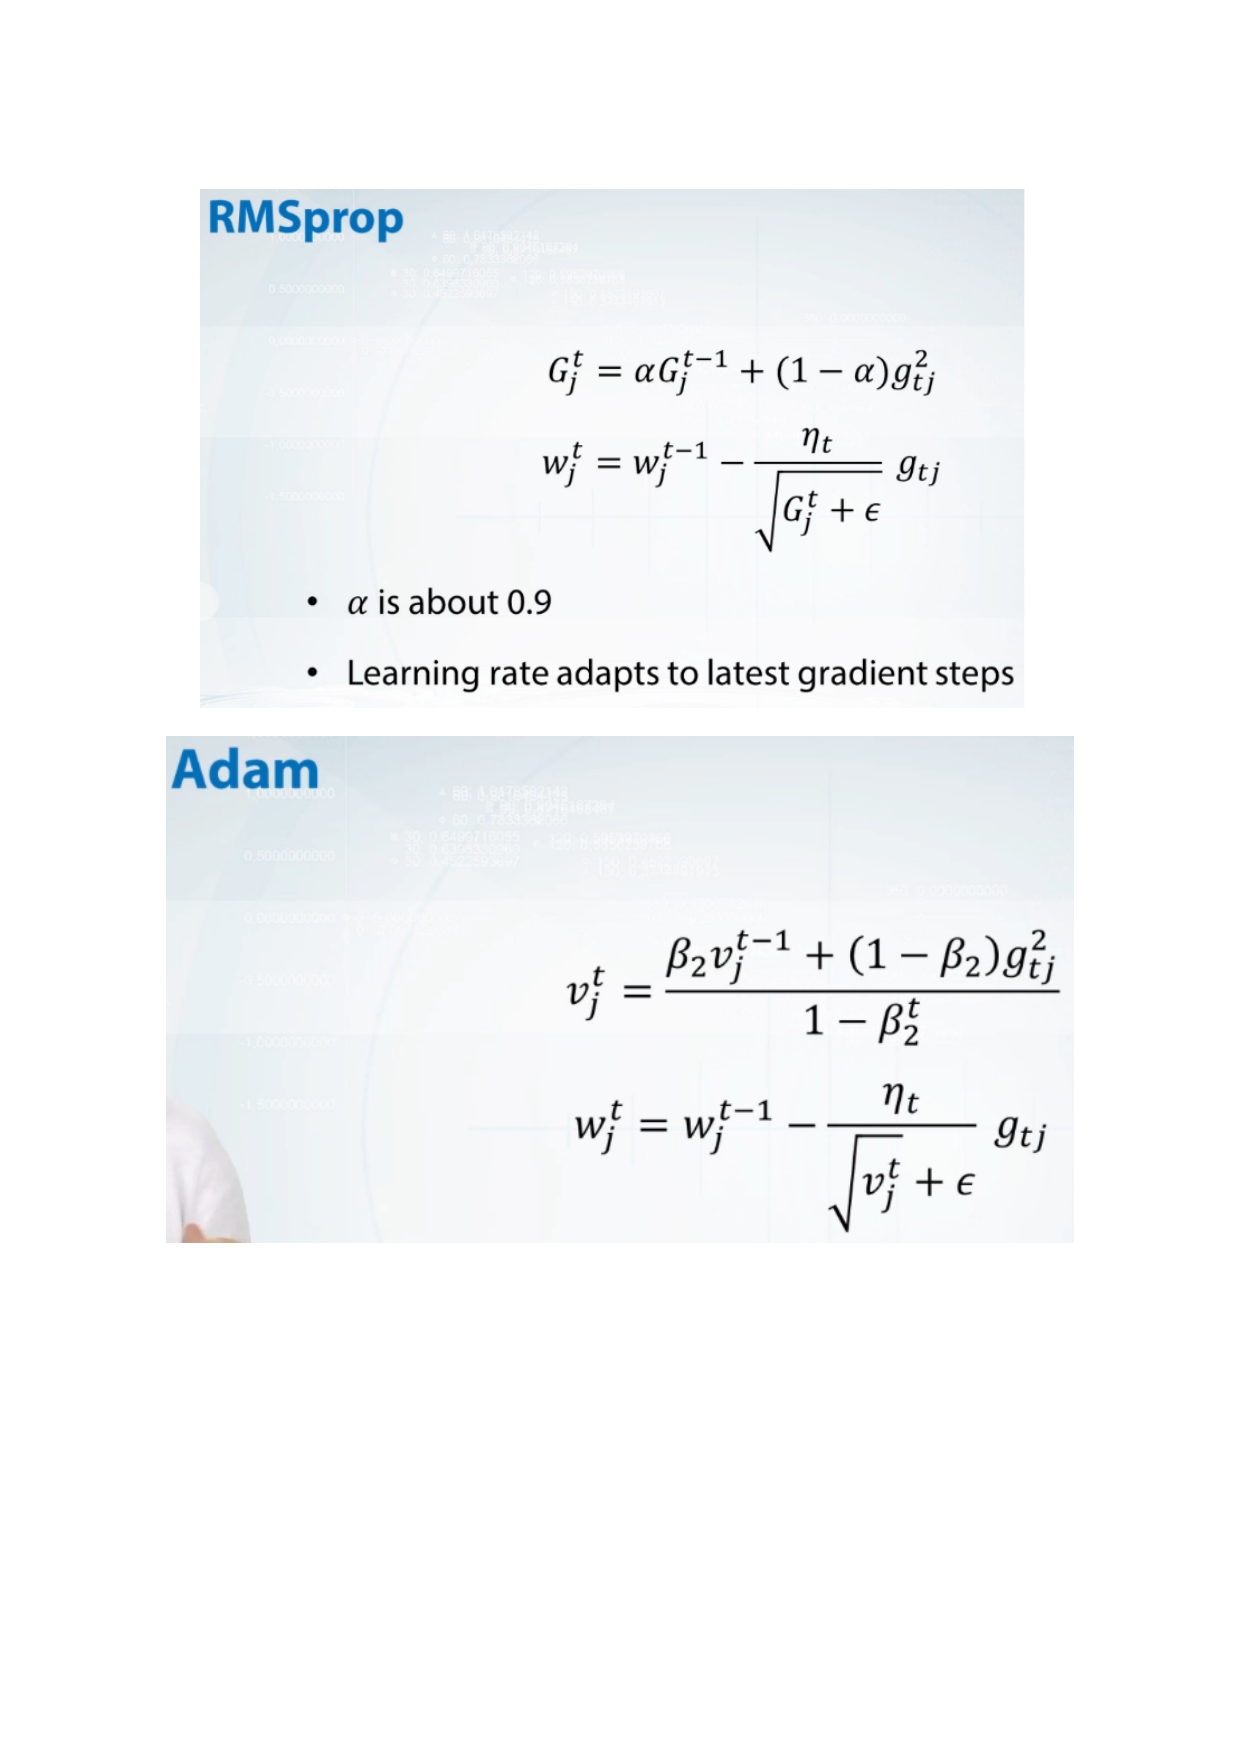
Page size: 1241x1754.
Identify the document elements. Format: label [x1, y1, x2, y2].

picture [166, 736, 1074, 1243]
picture [200, 189, 1025, 708]
